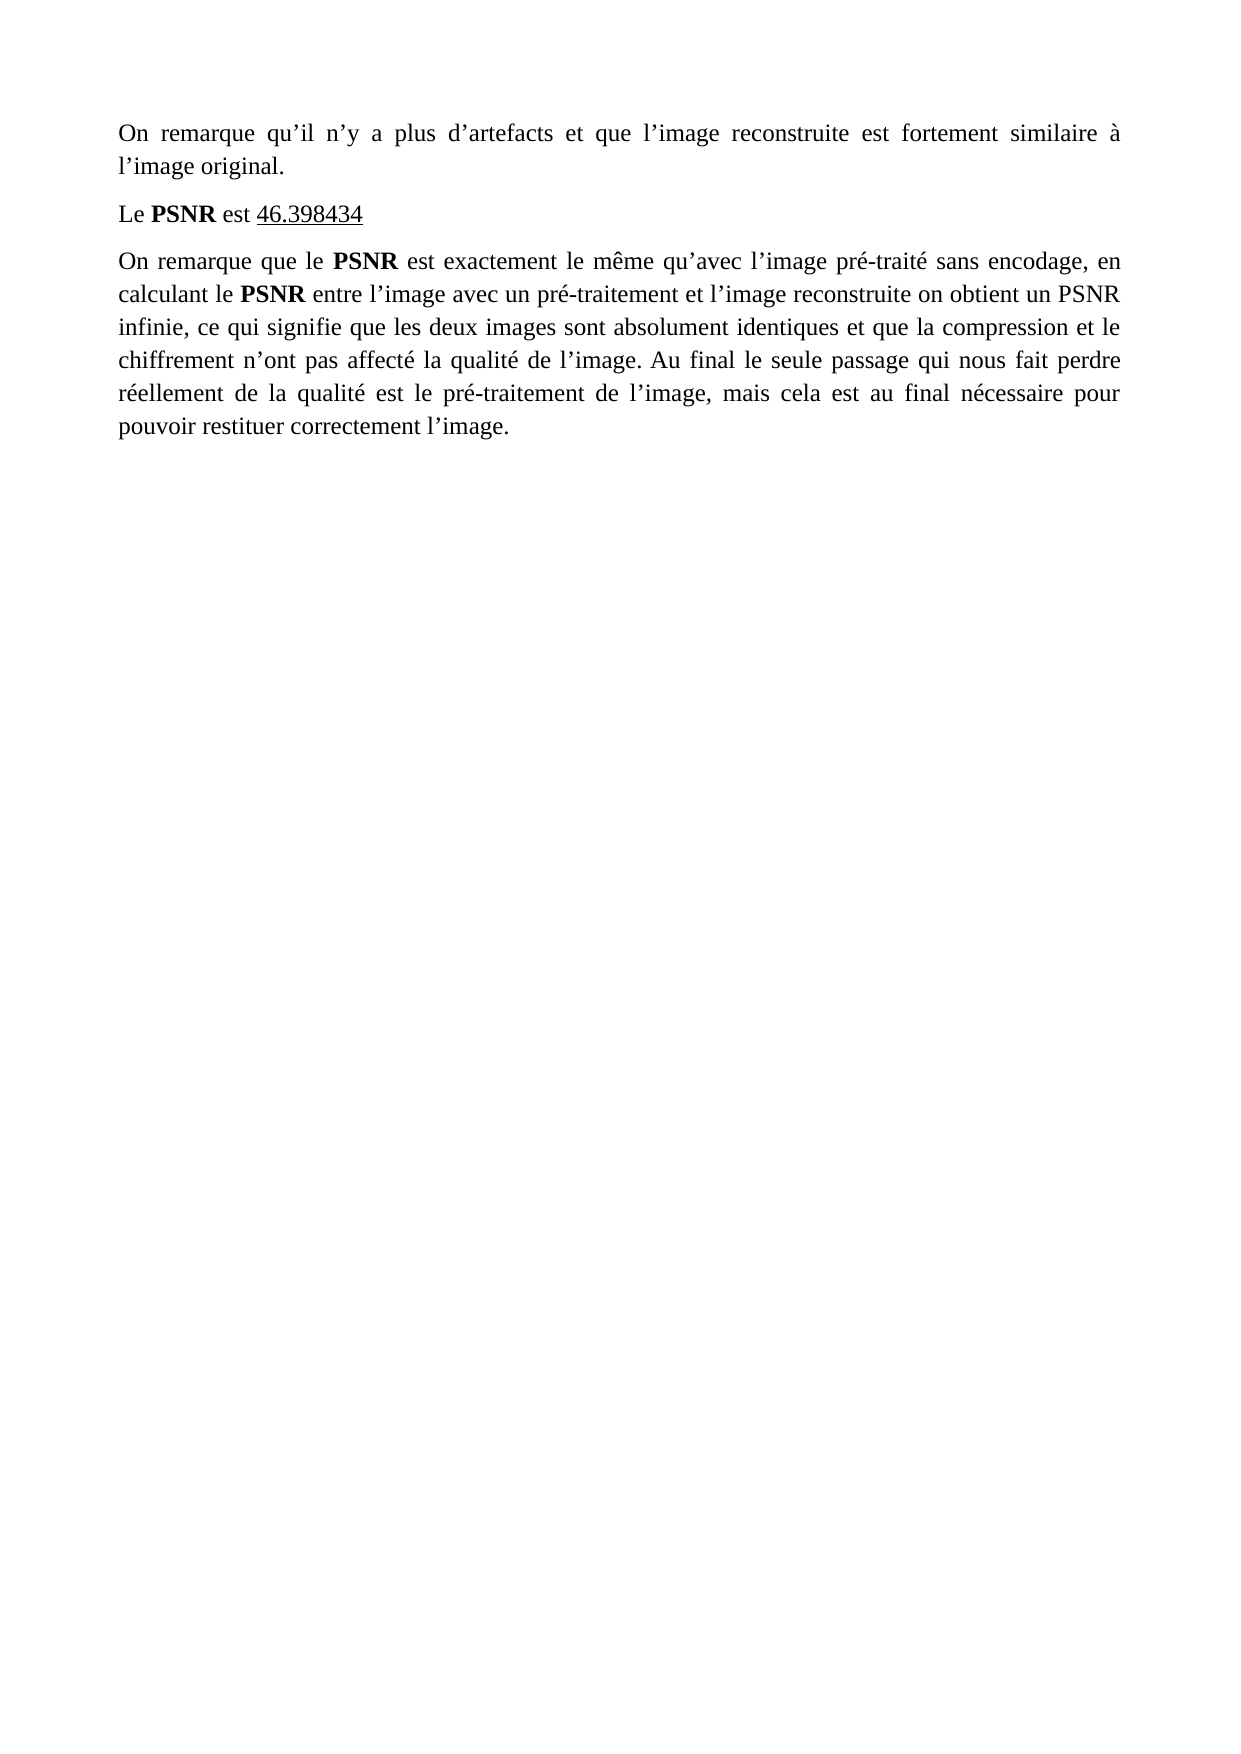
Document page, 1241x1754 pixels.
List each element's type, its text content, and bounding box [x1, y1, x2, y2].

text On remarque que le PSNR est exactement le même qu’avec l’image pré-traité sans encodage, en calculant le PSNR entre l’image avec un pré-traitement et l’image reconstruite on obtient un PSNR infinie, ce qui signifie que les deux images sont absolument identiques et que la compression et le chiffrement n’ont pas affecté la qualité de l’image. Au final le seule passage qui nous fait perdre réellement de la qualité est le pré-traitement de l’image, mais cela est au final nécessaire pour pouvoir restituer correctement l’image. [118, 246, 1122, 440]
text Le PSNR est 46.398434 [118, 199, 1122, 227]
text On remarque qu’il n’y a plus d’artefacts et que l’image reconstruite est fortement similaire à l’image original. [118, 118, 1122, 180]
